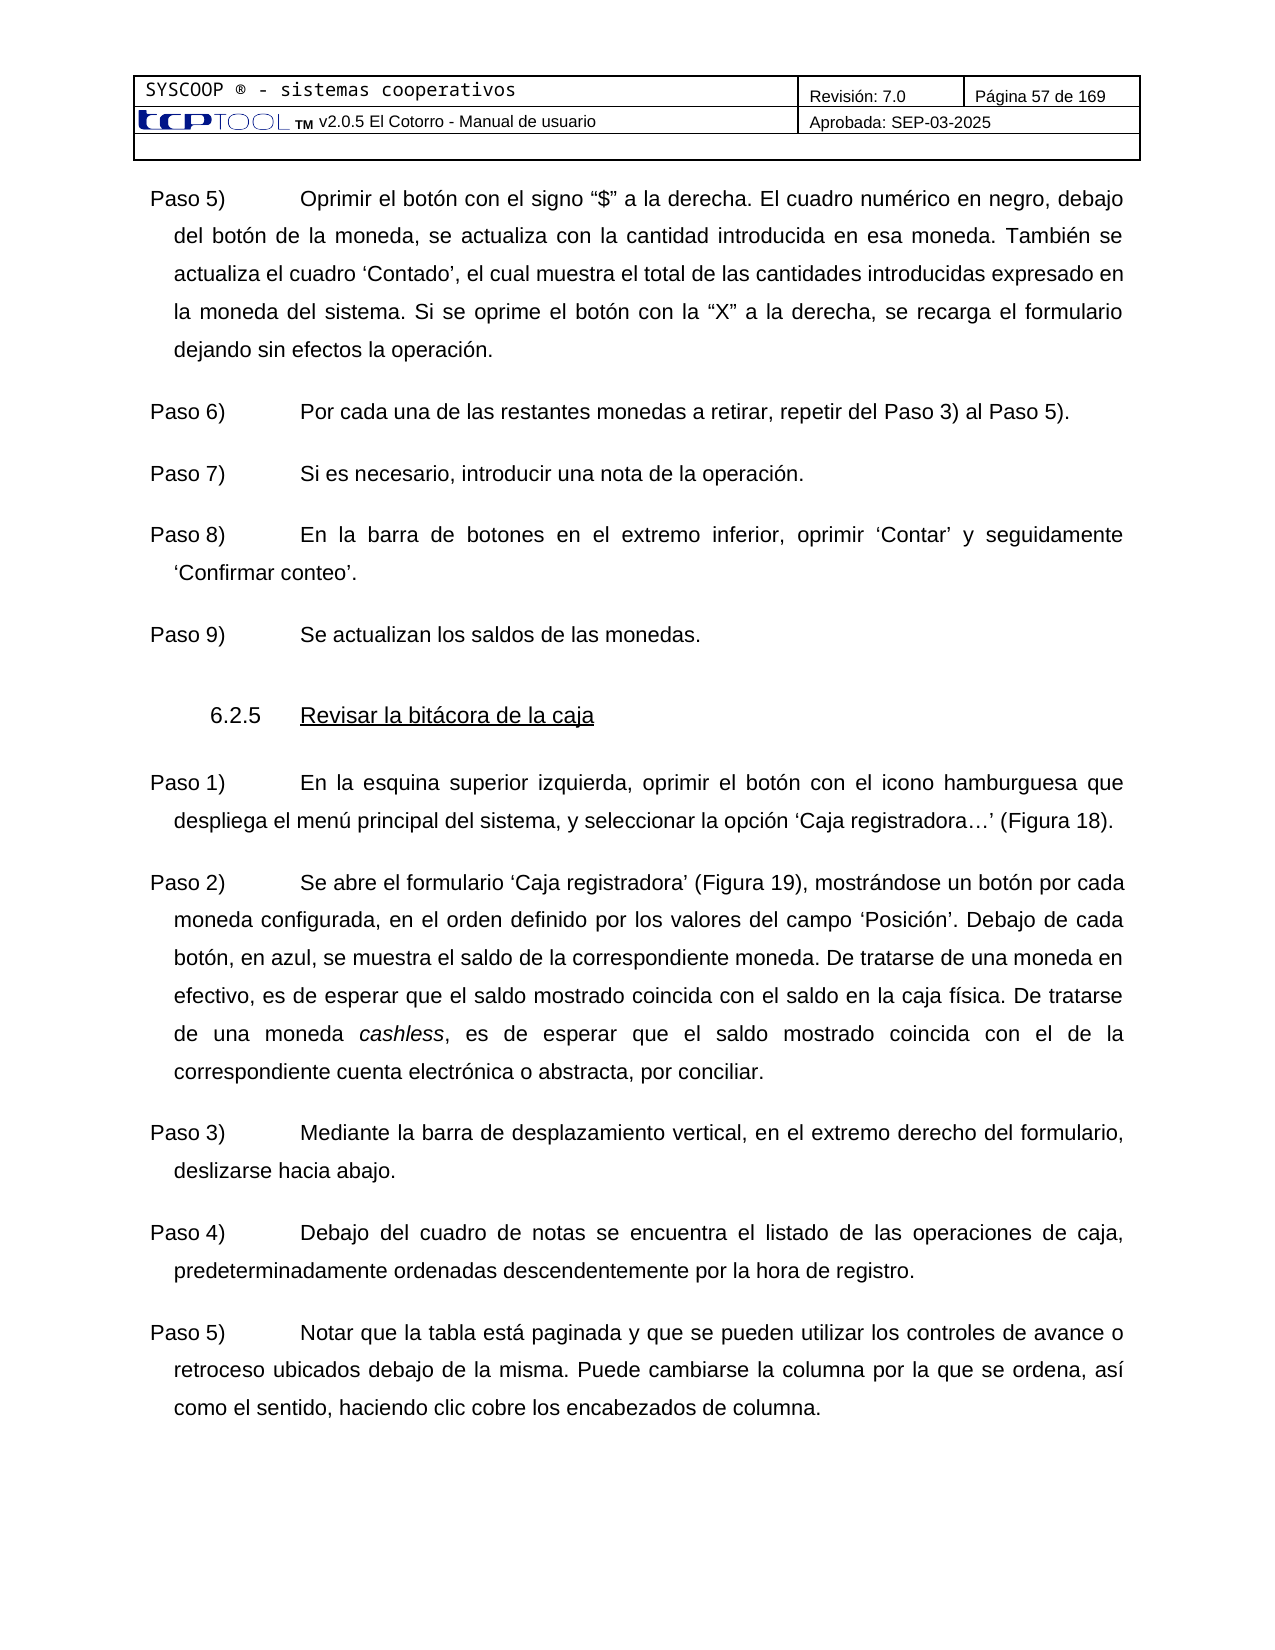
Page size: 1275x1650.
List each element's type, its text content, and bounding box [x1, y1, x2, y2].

list Mediante la barra de desplazamiento vertical, en el extremo derecho del formulario, deslizarse hacia abajo. [150, 1120, 1125, 1183]
list Debajo del cuadro de notas se encuentra el listado de las operaciones de caja, predeterminadamente ordenadas descendentemente por la hora de registro. [150, 1220, 1125, 1283]
list Por cada una de las restantes monedas a retirar, repetir del Paso 3) al Paso 5). [150, 399, 1125, 424]
list Si es necesario, introducir una nota de la operación. [150, 460, 1125, 486]
list En la barra de botones en el extremo inferior, oprimir ‘Contar’ y seguidamente ‘Confirmar conteo’. [150, 522, 1125, 585]
list Oprimir el botón con el signo “$” a la derecha. El cuadro numérico en negro, debajo del botón de la moneda, se actualiza con la cantidad introducida en esa moneda. También se actualiza el cuadro ‘Contado’, el cual muestra el total de las cantidades introducidas expresado en la moneda del sistema. Si se oprime el botón con la “X” a la derecha, se recarga el formulario dejando sin efectos la operación. [150, 186, 1125, 362]
picture [138, 110, 290, 130]
list Se abre el formulario ‘Caja registradora’ (Figura 19), mostrándose un botón por cada moneda configurada, en el orden definido por los valores del campo ‘Posición’. Debajo de cada botón, en azul, se muestra el saldo de la correspondiente moneda. De tratarse de una moneda en efectivo, es de esperar que el saldo mostrado coincida con el saldo en la caja física. De tratarse de una moneda cashless, es de esperar que el saldo mostrado coincida con el de la correspondiente cuenta electrónica o abstracta, por conciliar. [150, 869, 1125, 1084]
subtitle Revisar la bitácora de la caja [210, 702, 1125, 728]
list Notar que la tabla está paginada y que se pueden utilizar los controles de avance o retroceso ubicados debajo de la misma. Puede cambiarse la columna por la que se ordena, así como el sentido, haciendo clic cobre los encabezados de columna. [150, 1319, 1125, 1420]
list En la esquina superior izquierda, oprimir el botón con el icono hamburguesa que despliega el menú principal del sistema, y seleccionar la opción ‘Caja registradora…’ (Figura 18). [150, 770, 1125, 833]
list Se actualizan los saldos de las monedas. [150, 622, 1125, 647]
